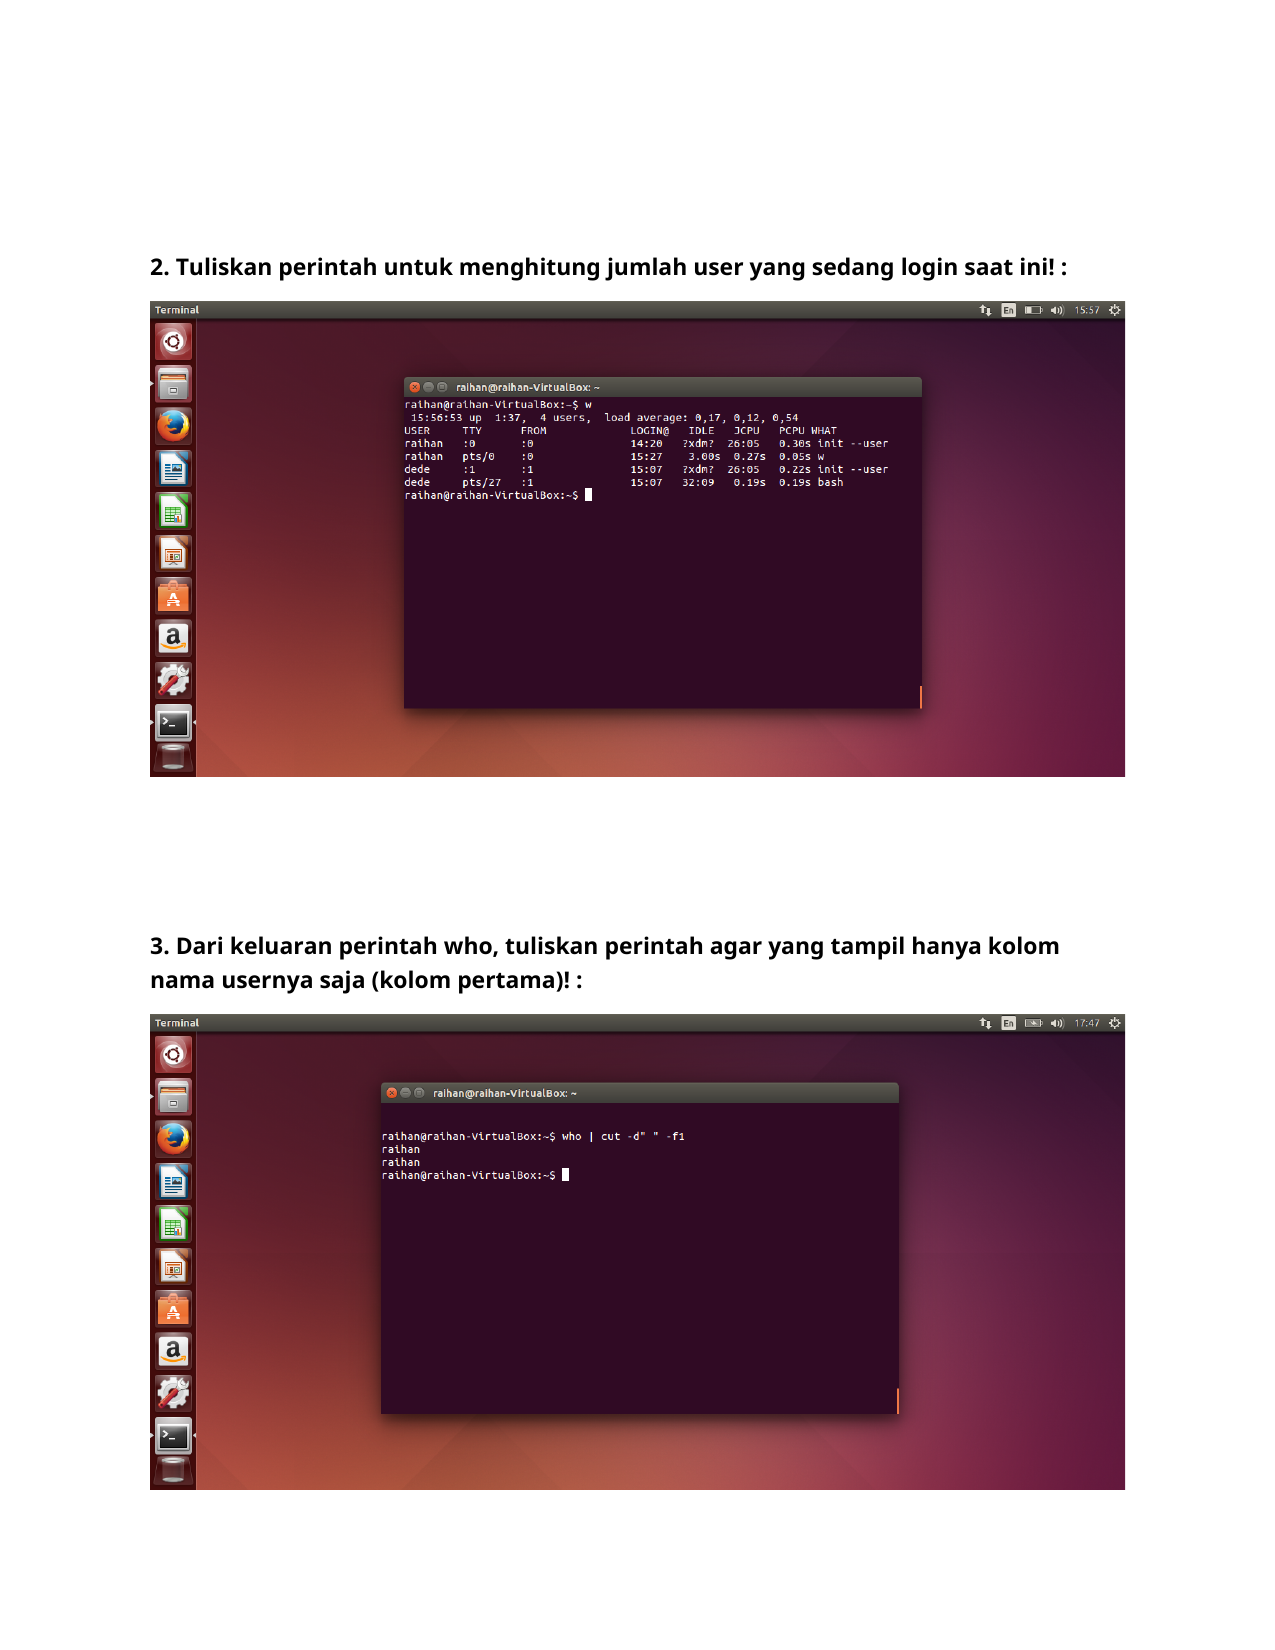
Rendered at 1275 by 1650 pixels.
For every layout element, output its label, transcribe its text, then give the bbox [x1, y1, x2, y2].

picture [150, 301, 1125, 777]
text 2. Tuliskan perintah untuk menghitung jumlah user yang sedang login saat ini! : [150, 251, 1125, 282]
text 3. Dari keluaran perintah who, tuliskan perintah agar yang tampil hanya kolom nama usernya saja (kolom pertama)! : [150, 930, 1125, 995]
picture [150, 1014, 1125, 1490]
